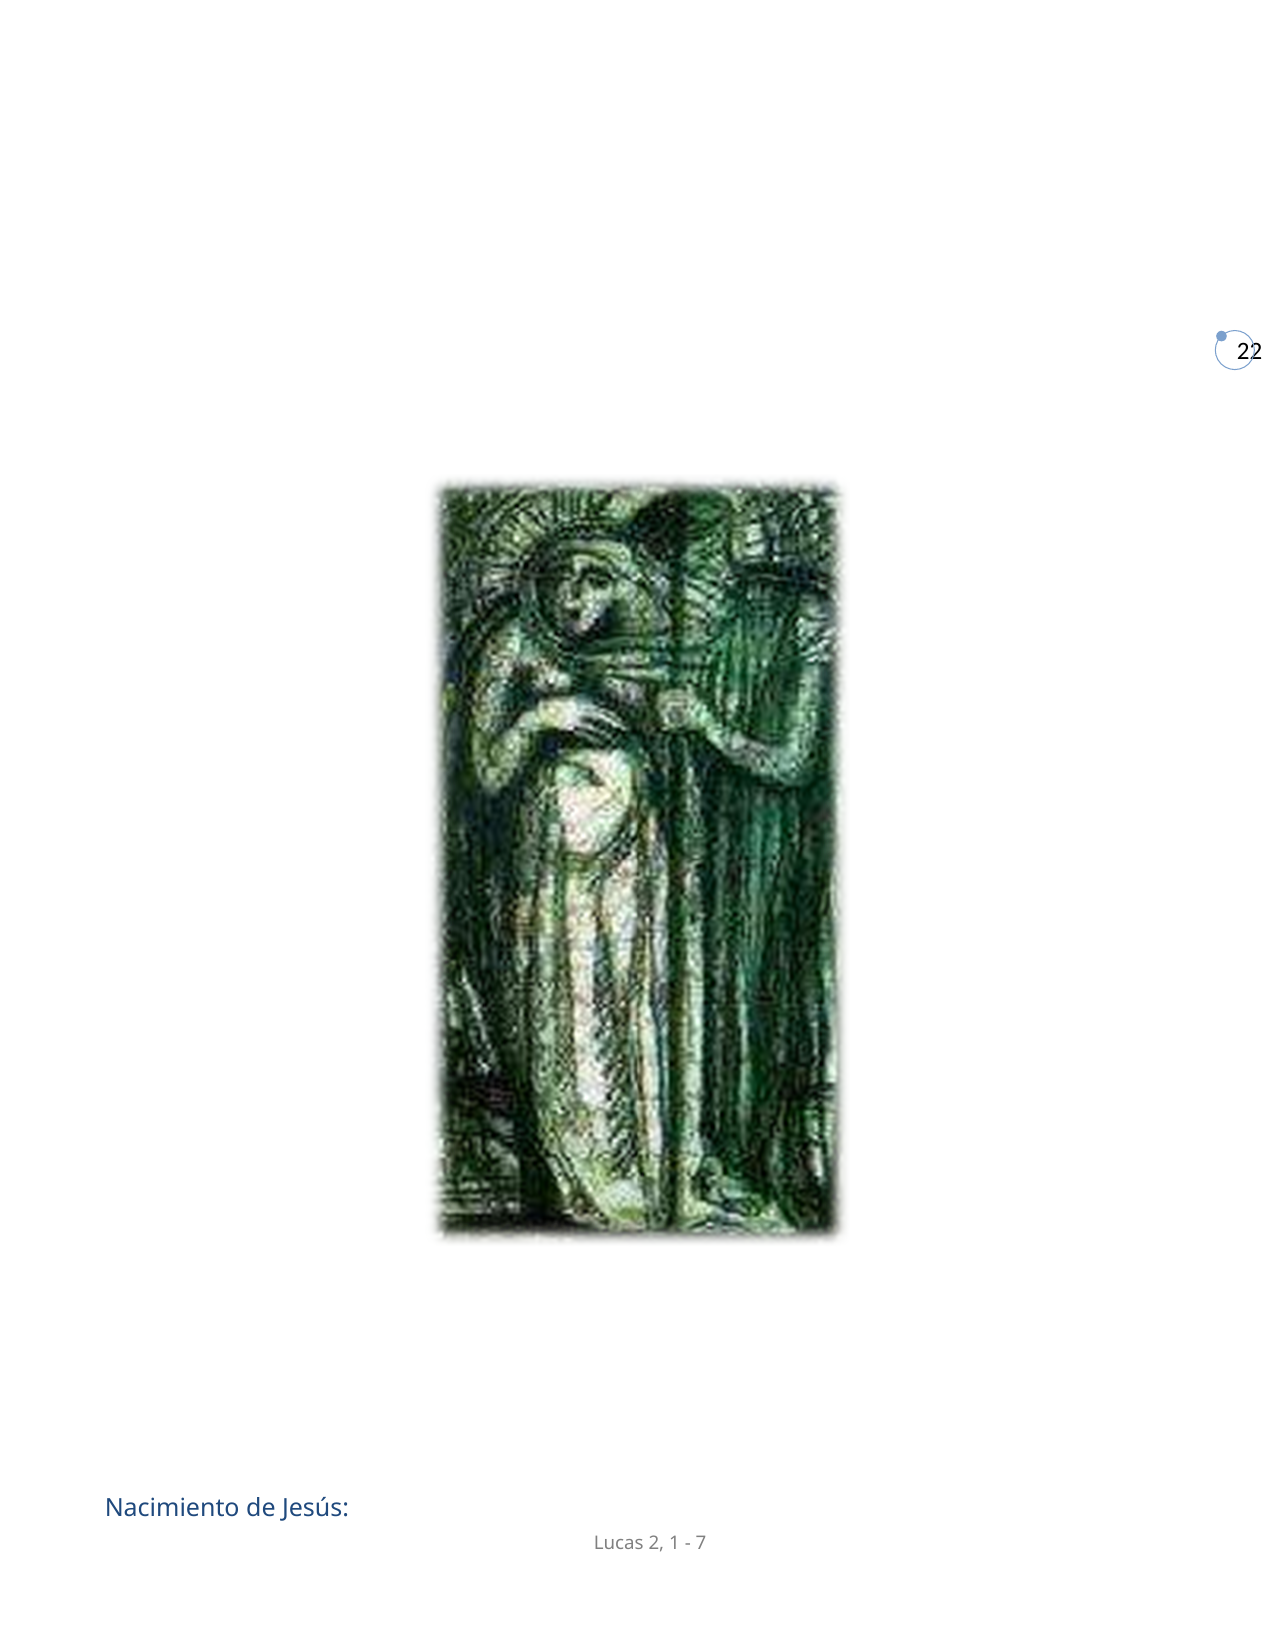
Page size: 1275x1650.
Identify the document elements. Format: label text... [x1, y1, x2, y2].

text Lucas 2, 1 - 7 [104, 1529, 1200, 1555]
text Nacimiento de Jesús: [104, 1490, 1200, 1524]
picture [424, 474, 851, 1247]
